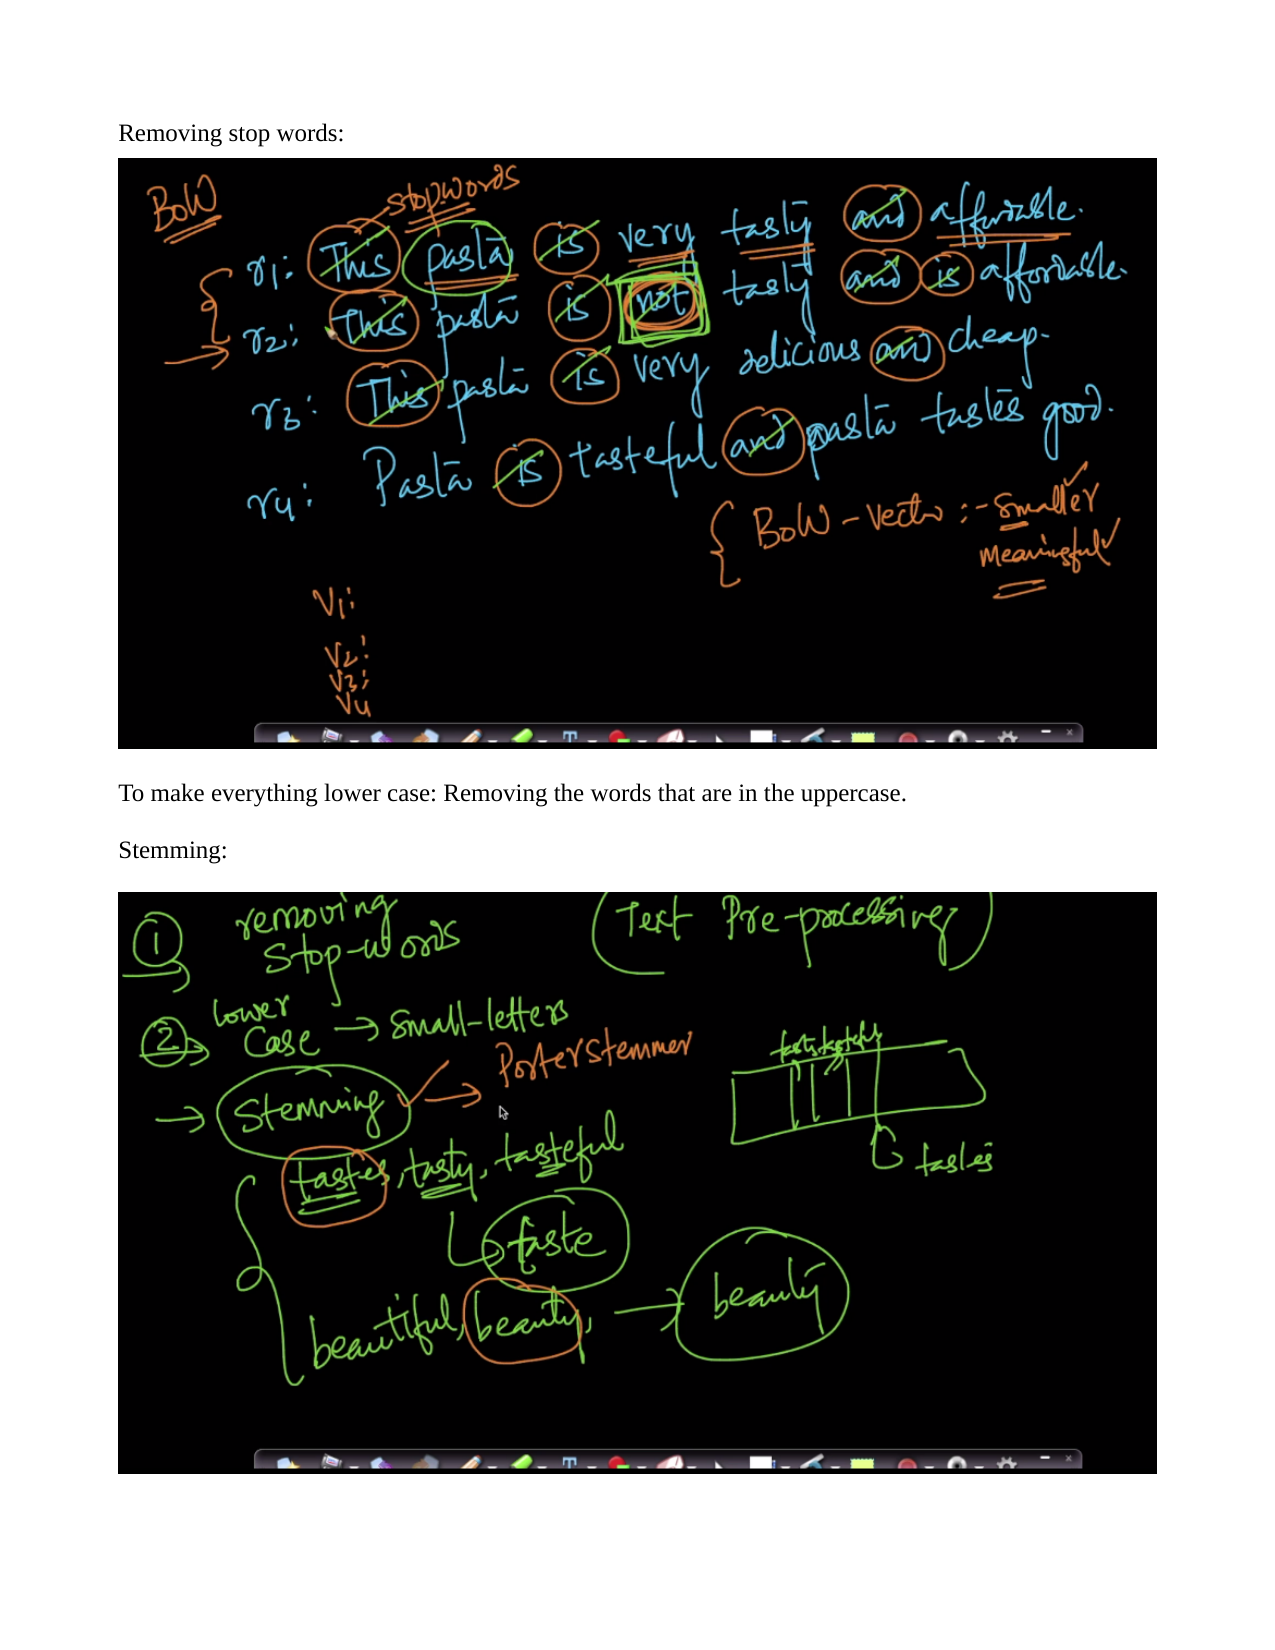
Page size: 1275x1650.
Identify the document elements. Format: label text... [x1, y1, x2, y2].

text Stemming: [118, 835, 1157, 864]
picture [118, 892, 1157, 1474]
text Removing stop words: [118, 118, 1157, 147]
text To make everything lower case: Removing the words that are in the uppercase. [118, 778, 1157, 806]
picture [118, 158, 1157, 749]
